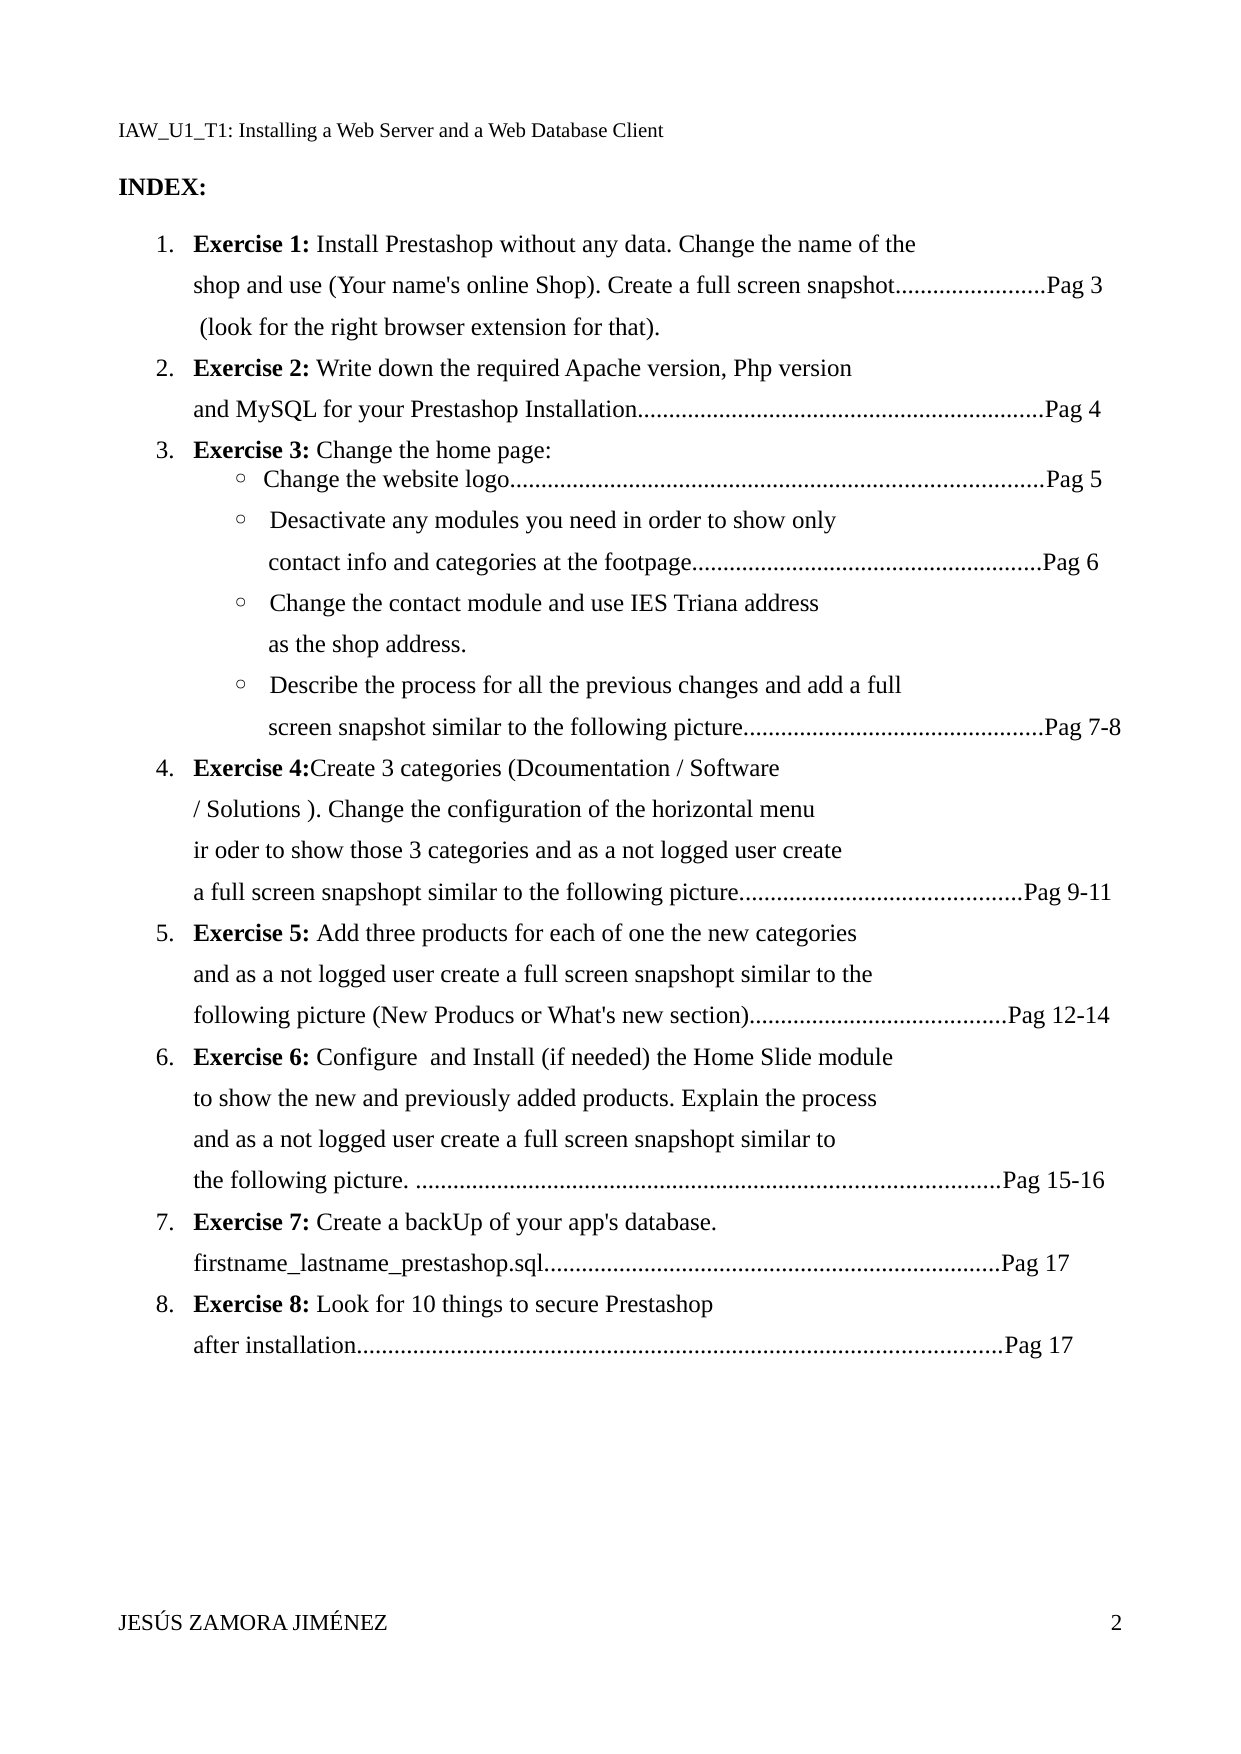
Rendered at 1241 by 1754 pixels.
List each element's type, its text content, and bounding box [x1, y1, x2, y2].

list following picture (New Producs or What's new section). Pag 12-14 [156, 1000, 1122, 1029]
list Exercise 6: Configure and Install (if needed) the Home Slide module [156, 1042, 1122, 1070]
list screen snapshot similar to the following picture. Pag 7-8 [231, 712, 1122, 740]
list Exercise 8: Look for 10 things to secure Prestashop [156, 1289, 1122, 1318]
list and as a not logged user create a full screen snapshopt similar to the [156, 959, 1122, 988]
list a full screen snapshopt similar to the following picture. Pag 9-11 [156, 877, 1122, 905]
list Change the website logo. Pag 5 [231, 464, 1122, 493]
list Exercise 7: Create a backUp of your app's database. [156, 1207, 1122, 1235]
list Exercise 4:Create 3 categories (Dcoumentation / Software [156, 753, 1122, 782]
list and MySQL for your Prestashop Installation. Pag 4 [156, 394, 1122, 423]
text INDEX: [118, 172, 1122, 200]
list to show the new and previously added products. Explain the process [156, 1083, 1122, 1112]
list Exercise 3: Change the home page: [156, 435, 1122, 464]
list ir oder to show those 3 categories and as a not logged user create [156, 835, 1122, 864]
list Change the contact module and use IES Triana address [231, 588, 1122, 617]
list Desactivate any modules you need in order to show only [231, 505, 1122, 534]
list Describe the process for all the previous changes and add a full [231, 670, 1122, 699]
list after installation. Pag 17 [156, 1330, 1122, 1359]
list / Solutions ). Change the configuration of the horizontal menu [156, 794, 1122, 823]
list contact info and categories at the footpage Pag 6 [231, 547, 1122, 575]
list the following picture. Pag 15-16 [156, 1165, 1122, 1194]
list Exercise 2: Write down the required Apache version, Php version [156, 353, 1122, 382]
list and as a not logged user create a full screen snapshopt similar to [156, 1124, 1122, 1153]
list Exercise 1: Install Prestashop without any data. Change the name of the [156, 229, 1122, 258]
list as the shop address. [231, 629, 1122, 658]
list firstname_lastname_prestashop.sql. Pag 17 [156, 1248, 1122, 1277]
list shop and use (Your name's online Shop). Create a full screen snapshot Pag 3 [156, 270, 1122, 299]
list Exercise 5: Add three products for each of one the new categories [156, 918, 1122, 947]
list (look for the right browser extension for that). [156, 312, 1122, 340]
